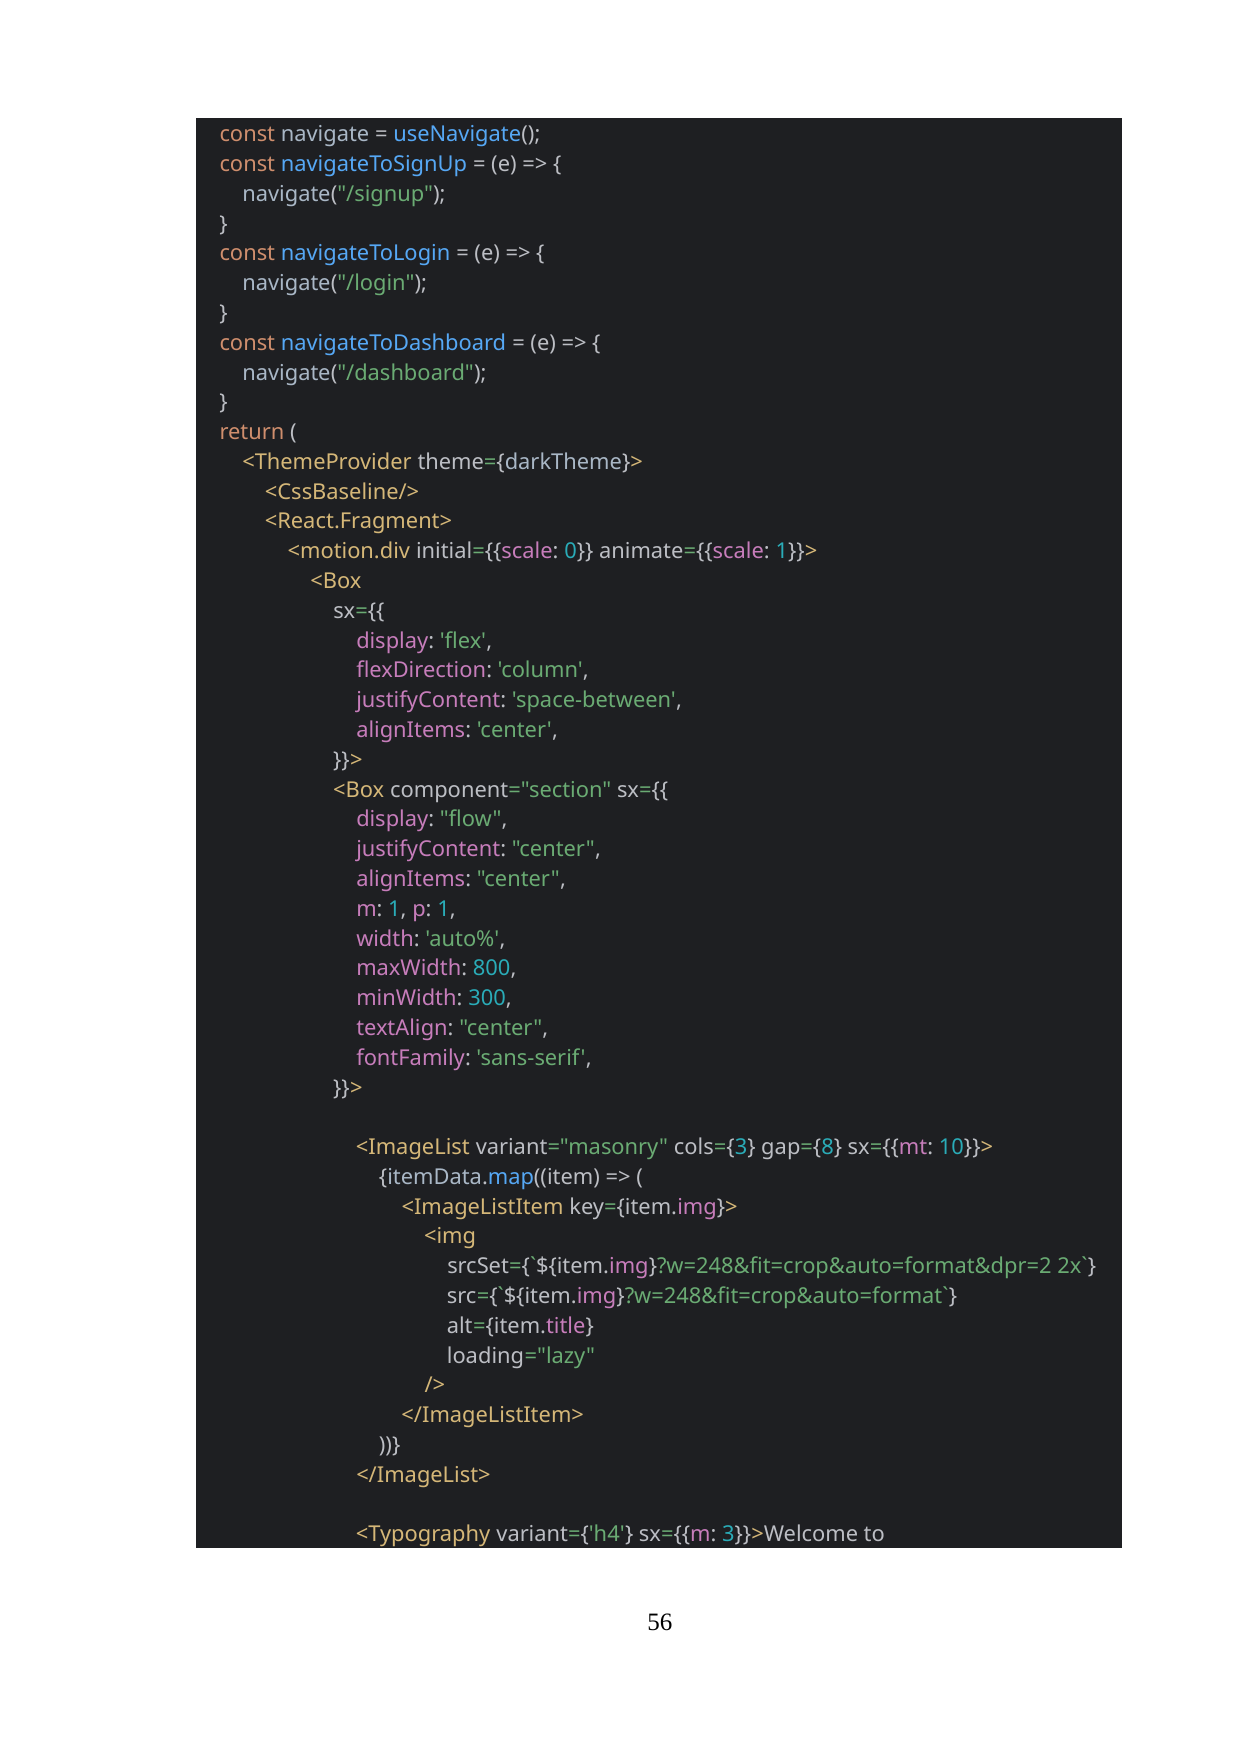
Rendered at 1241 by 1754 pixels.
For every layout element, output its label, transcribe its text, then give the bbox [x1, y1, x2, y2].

text const navigate = useNavigate(); const navigateToSignUp = (e) => { navigate("/signup"); } const navigateToLogin = (e) => { navigate("/login"); } const navigateToDashboard = (e) => { navigate("/dashboard"); } return ( <ThemeProvider theme={darkTheme}> <CssBaseline/> <React.Fragment> <motion.div initial={{scale: 0}} animate={{scale: 1}}> <Box sx={{ display: 'flex', flexDirection: 'column', justifyContent: 'space-between', alignItems: 'center', }}> <Box component="section" sx={{ display: "flow", justifyContent: "center", alignItems: "center", m: 1, p: 1, width: 'auto%', maxWidth: 800, minWidth: 300, textAlign: "center", fontFamily: 'sans-serif', }}> <ImageList variant="masonry" cols={3} gap={8} sx={{mt: 10}}> {itemData.map((item) => ( <ImageListItem key={item.img}> <img srcSet={`${item.img}?w=248&fit=crop&auto=format&dpr=2 2x`} src={`${item.img}?w=248&fit=crop&auto=format`} alt={item.title} loading="lazy" /> </ImageListItem> ))} </ImageList> <Typography variant={'h4'} sx={{m: 3}}>Welcome to [196, 118, 1122, 1548]
